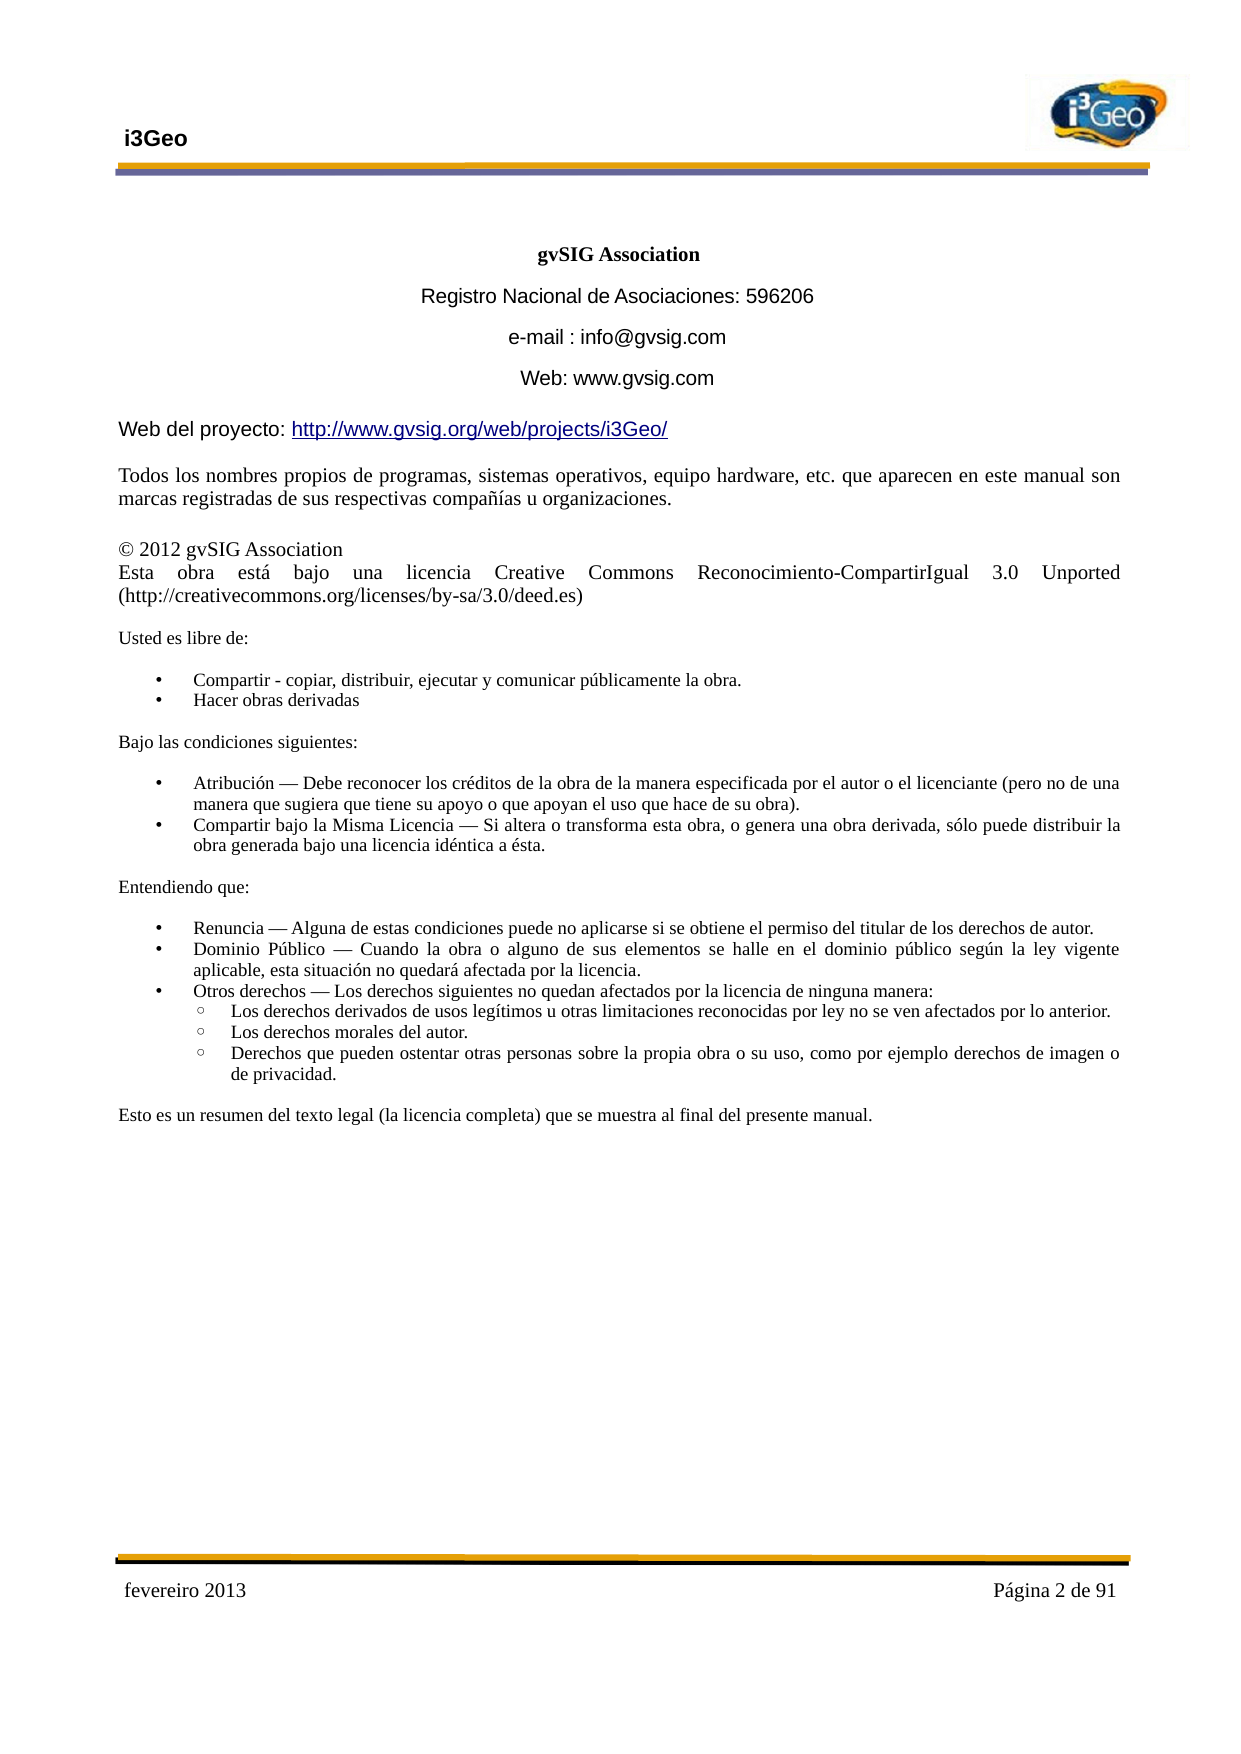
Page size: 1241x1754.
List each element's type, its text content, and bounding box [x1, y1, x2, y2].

list Derechos que pueden ostentar otras personas sobre la propia obra o su uso, como por ejemplo derechos de imagen o de privacidad. [193, 1042, 1122, 1084]
text Esto es un resumen del texto legal (la licencia completa) que se muestra al final del presente manual. [118, 1105, 1122, 1125]
list Hacer obras derivadas [156, 690, 1122, 711]
text © 2012 gvSIG Association [118, 538, 1122, 561]
list Compartir bajo la Misma Licencia — Si altera o transforma esta obra, o genera una obra derivada, sólo puede distribuir la obra generada bajo una licencia idéntica a ésta. [156, 814, 1122, 856]
text Usted es libre de: [118, 628, 1122, 649]
text Web del proyecto: http://www.gvsig.org/web/projects/i3Geo/ [118, 417, 1122, 441]
list Otros derechos — Los derechos siguientes no quedan afectados por la licencia de ninguna manera: [156, 980, 1122, 1001]
list Compartir - copiar, distribuir, ejecutar y comunicar públicamente la obra. [156, 669, 1122, 690]
list Atribución — Debe reconocer los créditos de la obra de la manera especificada por el autor o el licenciante (pero no de una manera que sugiera que tiene su apoyo o que apoyan el uso que hace de su obra). [156, 773, 1122, 814]
list Dominio Público — Cuando la obra o alguno de sus elementos se halle en el dominio público según la ley vigente aplicable, esta situación no quedará afectada por la licencia. [156, 939, 1122, 980]
text Esta obra está bajo una licencia Creative Commons Reconocimiento-CompartirIgual 3.0 Unported (http://creativecommons.org/licenses/by-sa/3.0/deed.es) [118, 561, 1122, 607]
text Entendiendo que: [118, 877, 1122, 897]
list Los derechos derivados de usos legítimos u otras limitaciones reconocidas por ley no se ven afectados por lo anterior. [193, 1001, 1122, 1022]
picture [1025, 74, 1191, 151]
list Los derechos morales del autor. [193, 1022, 1122, 1042]
list Renuncia — Alguna de estas condiciones puede no aplicarse si se obtiene el permiso del titular de los derechos de autor. [156, 918, 1122, 939]
text Bajo las condiciones siguientes: [118, 732, 1122, 752]
table_cell Registro Nacional de Asociaciones: 596206 e-mail : info@gvsig.com Web: www.gvsig.com [120, 278, 1117, 389]
table_header gvSIG Association [120, 243, 1117, 278]
text Todos los nombres propios de programas, sistemas operativos, equipo hardware, etc. que aparecen en este manual son marcas registradas de sus respectivas compañías u organizaciones. [118, 464, 1122, 510]
